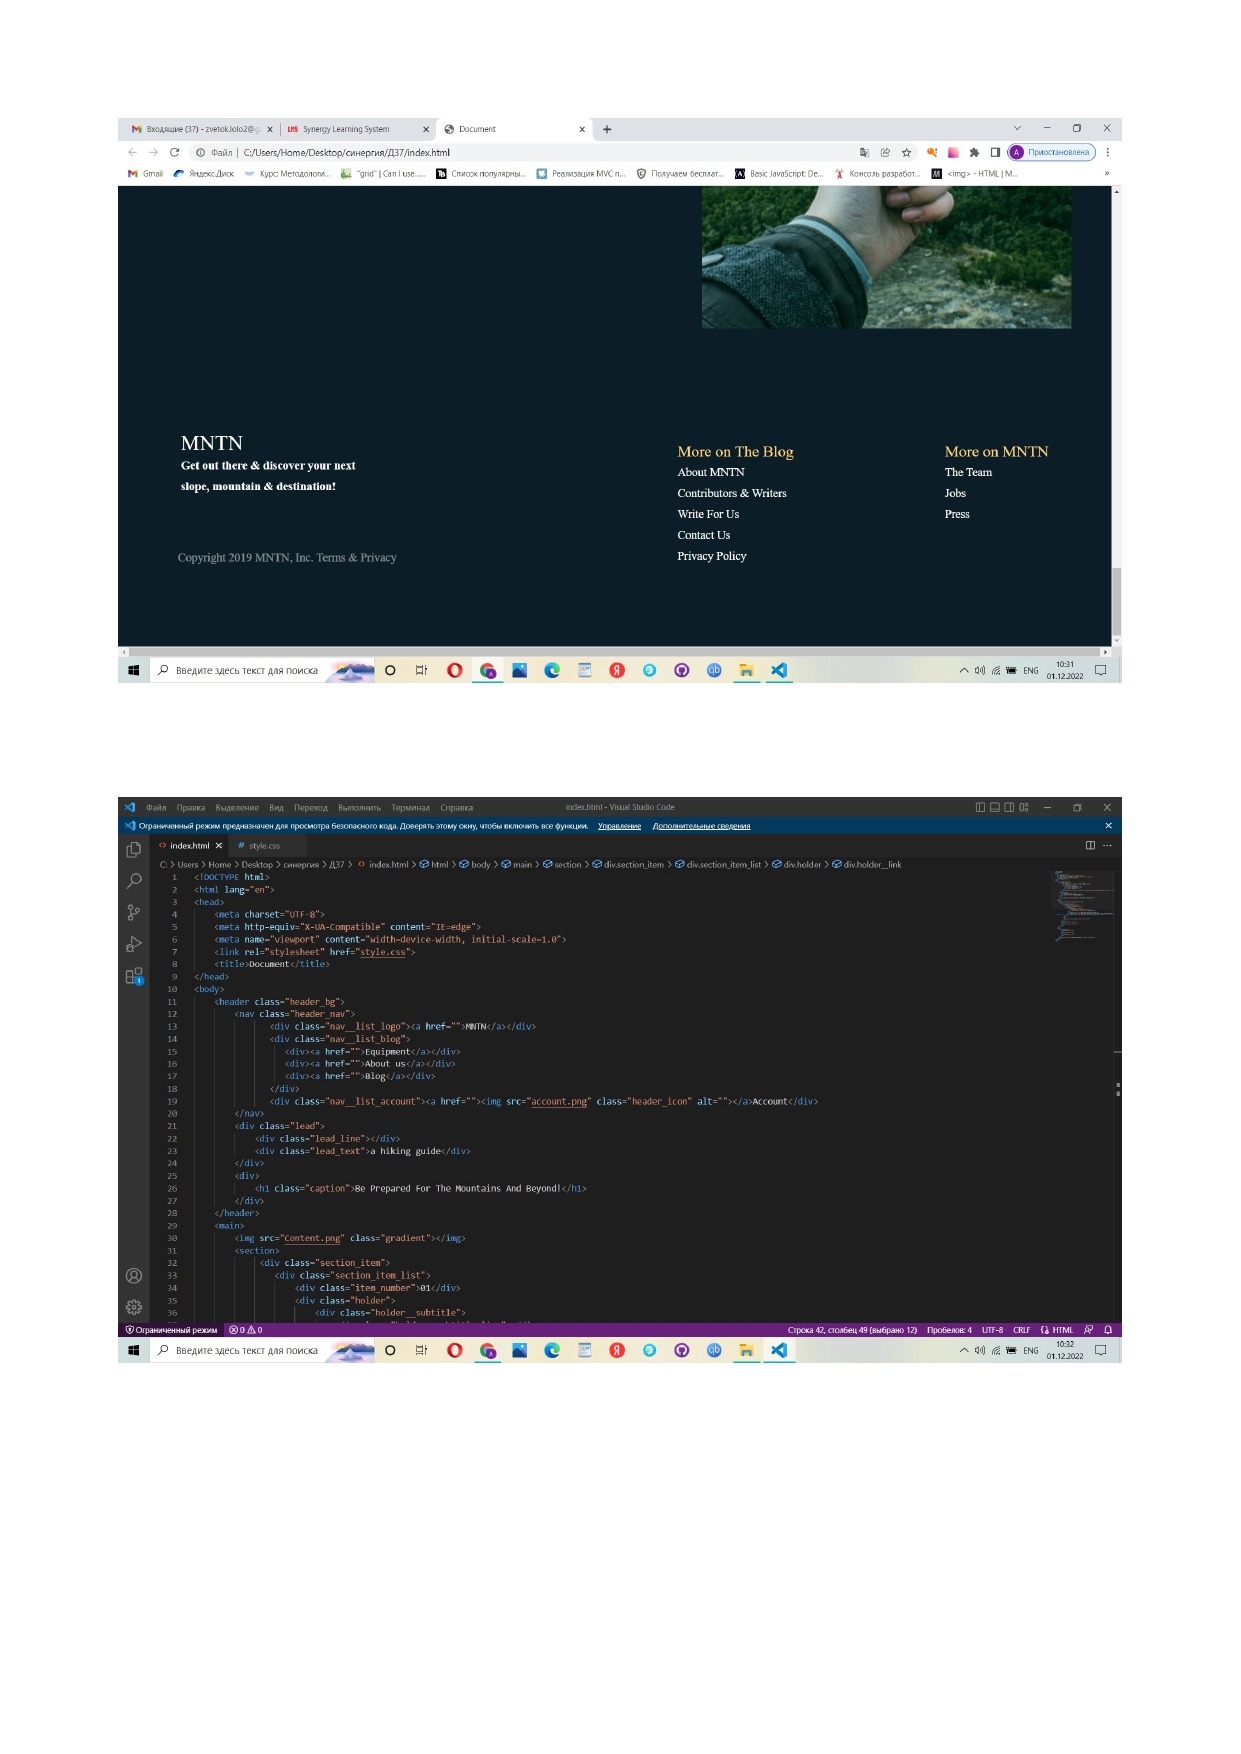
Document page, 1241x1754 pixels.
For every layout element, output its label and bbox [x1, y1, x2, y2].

picture [118, 118, 1122, 683]
picture [118, 797, 1122, 1363]
